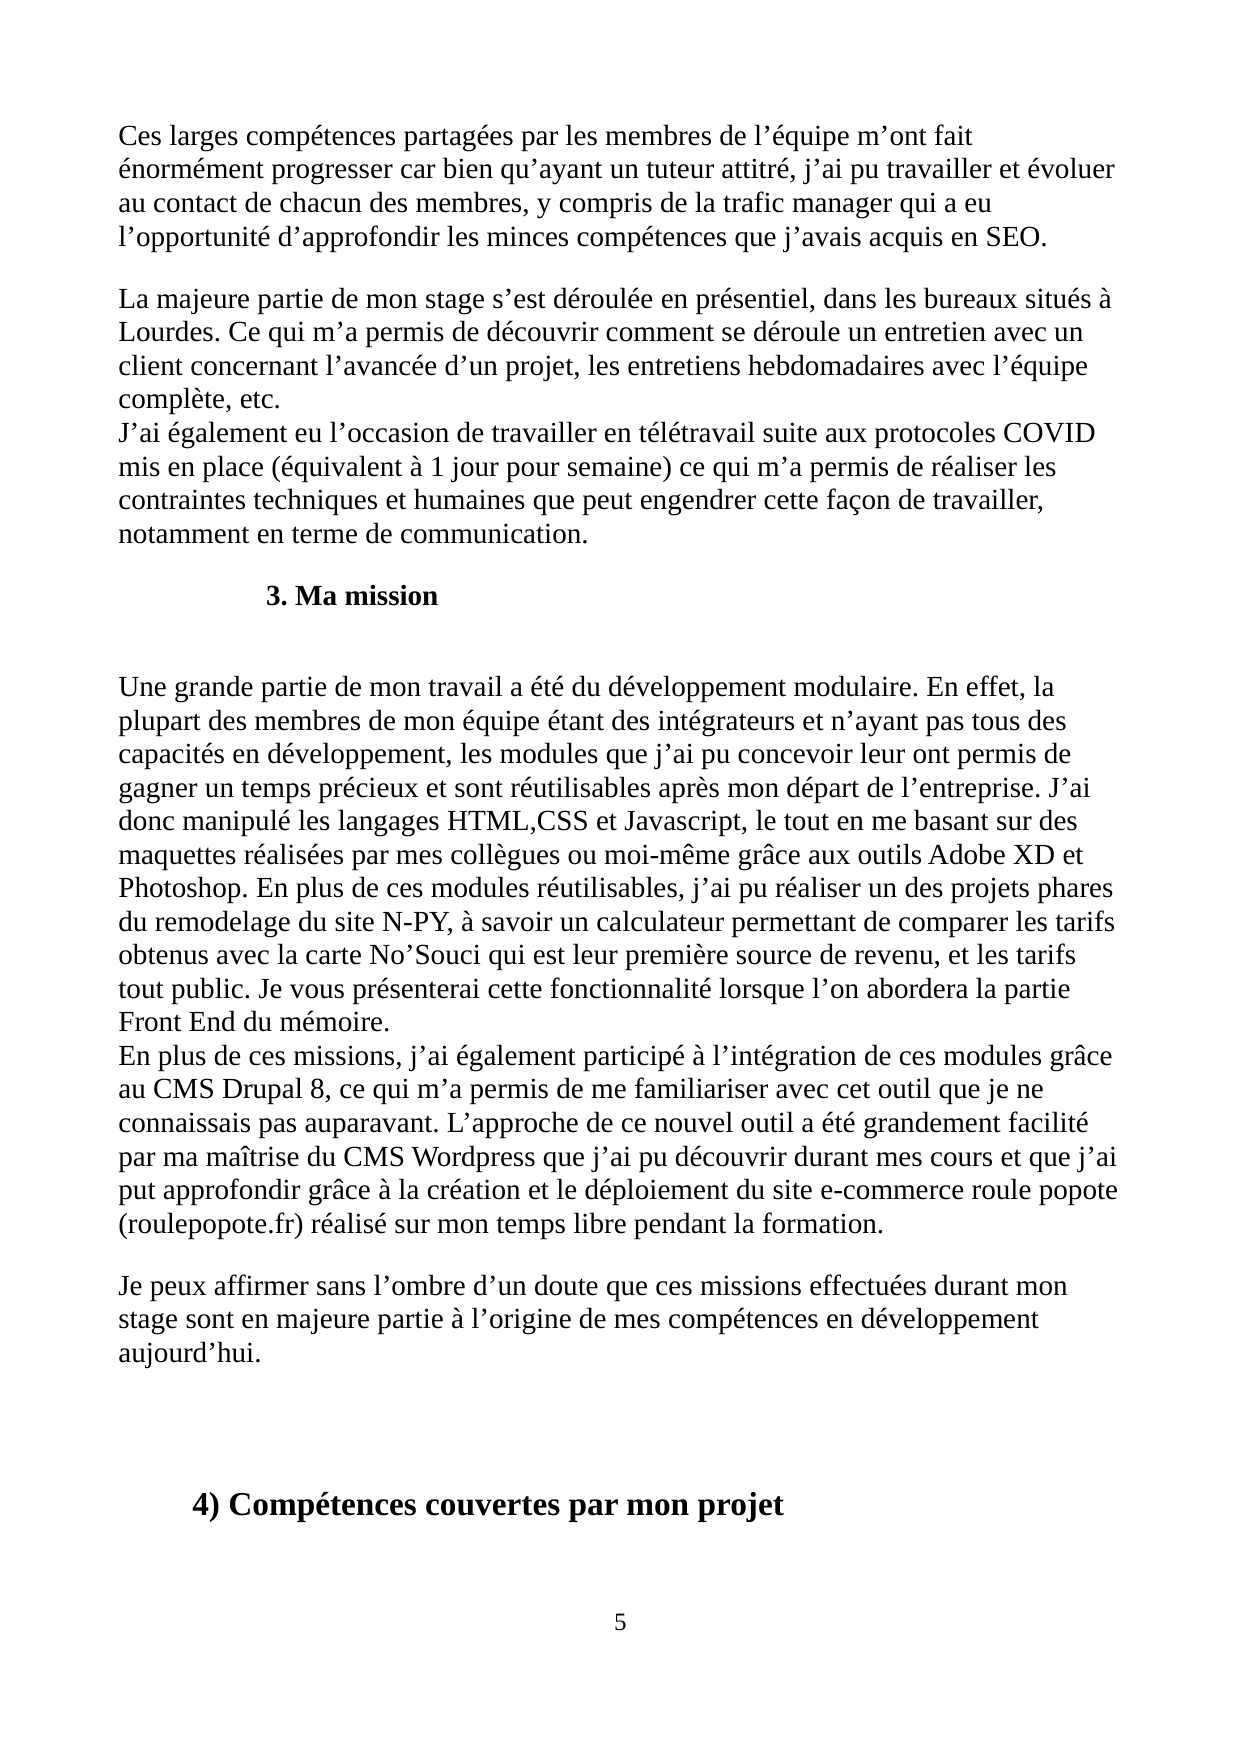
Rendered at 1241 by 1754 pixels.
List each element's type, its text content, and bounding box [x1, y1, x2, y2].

text 4) Compétences couvertes par mon projet [118, 1484, 1122, 1522]
text Une grande partie de mon travail a été du développement modulaire. En effet, la plupart des membres de mon équipe étant des intégrateurs et n’ayant pas tous des capacités en développement, les modules que j’ai pu concevoir leur ont permis de gagner un temps précieux et sont réutilisables après mon départ de l’entreprise. J’ai donc manipulé les langages HTML,CSS et Javascript, le tout en me basant sur des maquettes réalisées par mes collègues ou moi-même grâce aux outils Adobe XD et Photoshop. En plus de ces modules réutilisables, j’ai pu réaliser un des projets phares du remodelage du site N-PY, à savoir un calculateur permettant de comparer les tarifs obtenus avec la carte No’Souci qui est leur première source de revenu, et les tarifs tout public. Je vous présenterai cette fonctionnalité lorsque l’on abordera la partie Front End du mémoire. [118, 669, 1122, 1038]
text Je peux affirmer sans l’ombre d’un doute que ces missions effectuées durant mon stage sont en majeure partie à l’origine de mes compétences en développement aujourd’hui. [118, 1268, 1122, 1369]
text La majeure partie de mon stage s’est déroulée en présentiel, dans les bureaux situés à Lourdes. Ce qui m’a permis de découvrir comment se déroule un entretien avec un client concernant l’avancée d’un projet, les entretiens hebdomadaires avec l’équipe complète, etc. [118, 281, 1122, 415]
text Ces larges compétences partagées par les membres de l’équipe m’ont fait énormément progresser car bien qu’ayant un tuteur attitré, j’ai pu travailler et évoluer au contact de chacun des membres, y compris de la trafic manager qui a eu l’opportunité d’approfondir les minces compétences que j’avais acquis en SEO. [118, 118, 1122, 252]
text 3. Ma mission [118, 578, 1122, 612]
text J’ai également eu l’occasion de travailler en télétravail suite aux protocoles COVID mis en place (équivalent à 1 jour pour semaine) ce qui m’a permis de réaliser les contraintes techniques et humaines que peut engendrer cette façon de travailler, notamment en terme de communication. [118, 415, 1122, 549]
text En plus de ces missions, j’ai également participé à l’intégration de ces modules grâce au CMS Drupal 8, ce qui m’a permis de me familiariser avec cet outil que je ne connaissais pas auparavant. L’approche de ce nouvel outil a été grandement facilité par ma maîtrise du CMS Wordpress que j’ai pu découvrir durant mes cours et que j’ai put approfondir grâce à la création et le déploiement du site e-commerce roule popote (roulepopote.fr) réalisé sur mon temps libre pendant la formation. [118, 1038, 1122, 1239]
